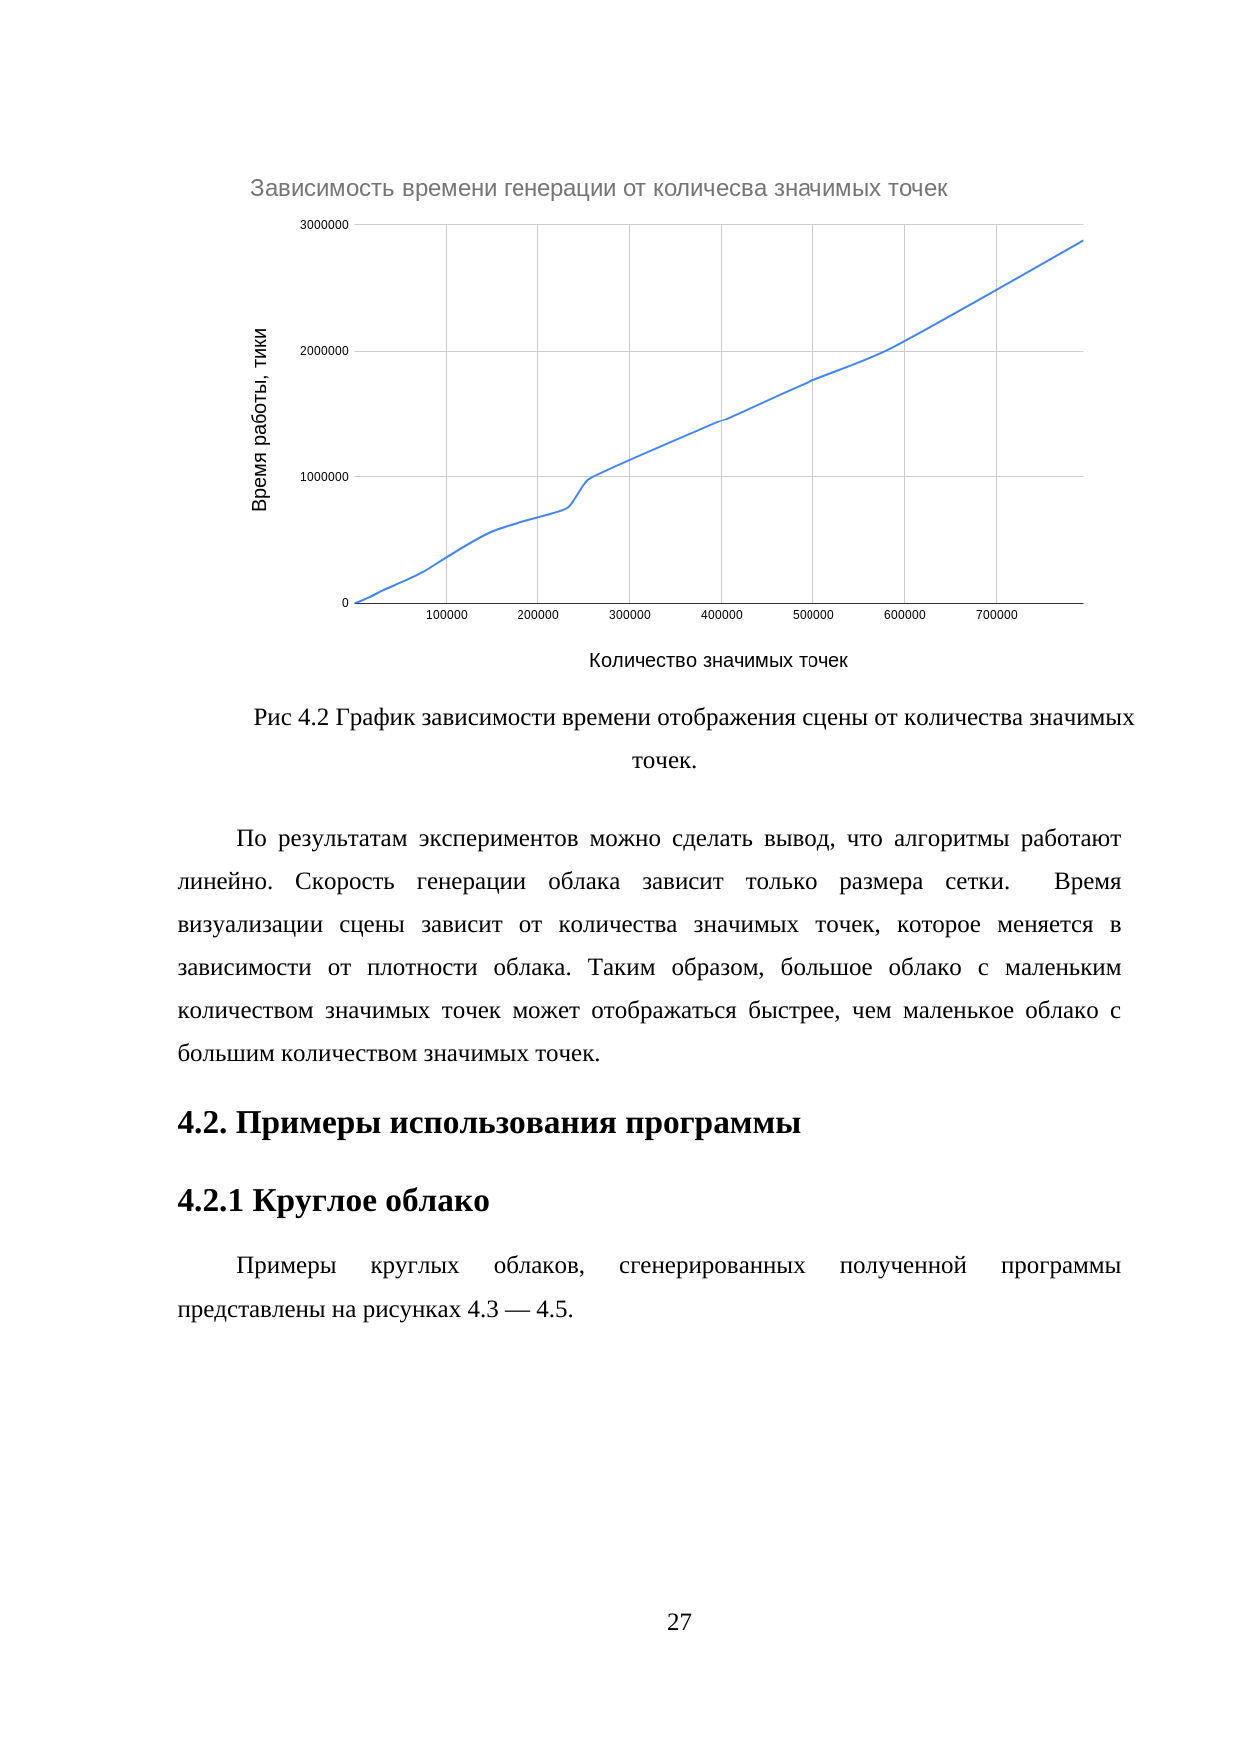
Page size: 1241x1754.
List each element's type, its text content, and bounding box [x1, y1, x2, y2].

subtitle 4.2. Примеры использования программы [177, 1102, 1122, 1141]
text Примеры круглых облаков, сгенерированных полученной программы представлены на рисунках 4.3 — 4.5. [177, 1251, 1122, 1322]
picture [228, 154, 1101, 688]
text По результатам экспериментов можно сделать вывод, что алгоритмы работают линейно. Скорость генерации облака зависит только размера сетки. Время визуализации сцены зависит от количества значимых точек, которое меняется в зависимости от плотности облака. Таким образом, большое облако с маленьким количеством значимых точек может отображаться быстрее, чем маленькое облако с большим количеством значимых точек. [177, 823, 1122, 1067]
subtitle 4.2.1 Круглое облако [177, 1181, 1122, 1219]
table_header Рис 4.2 График зависимости времени отображения сцены от количества значимых точек. [177, 147, 1152, 779]
